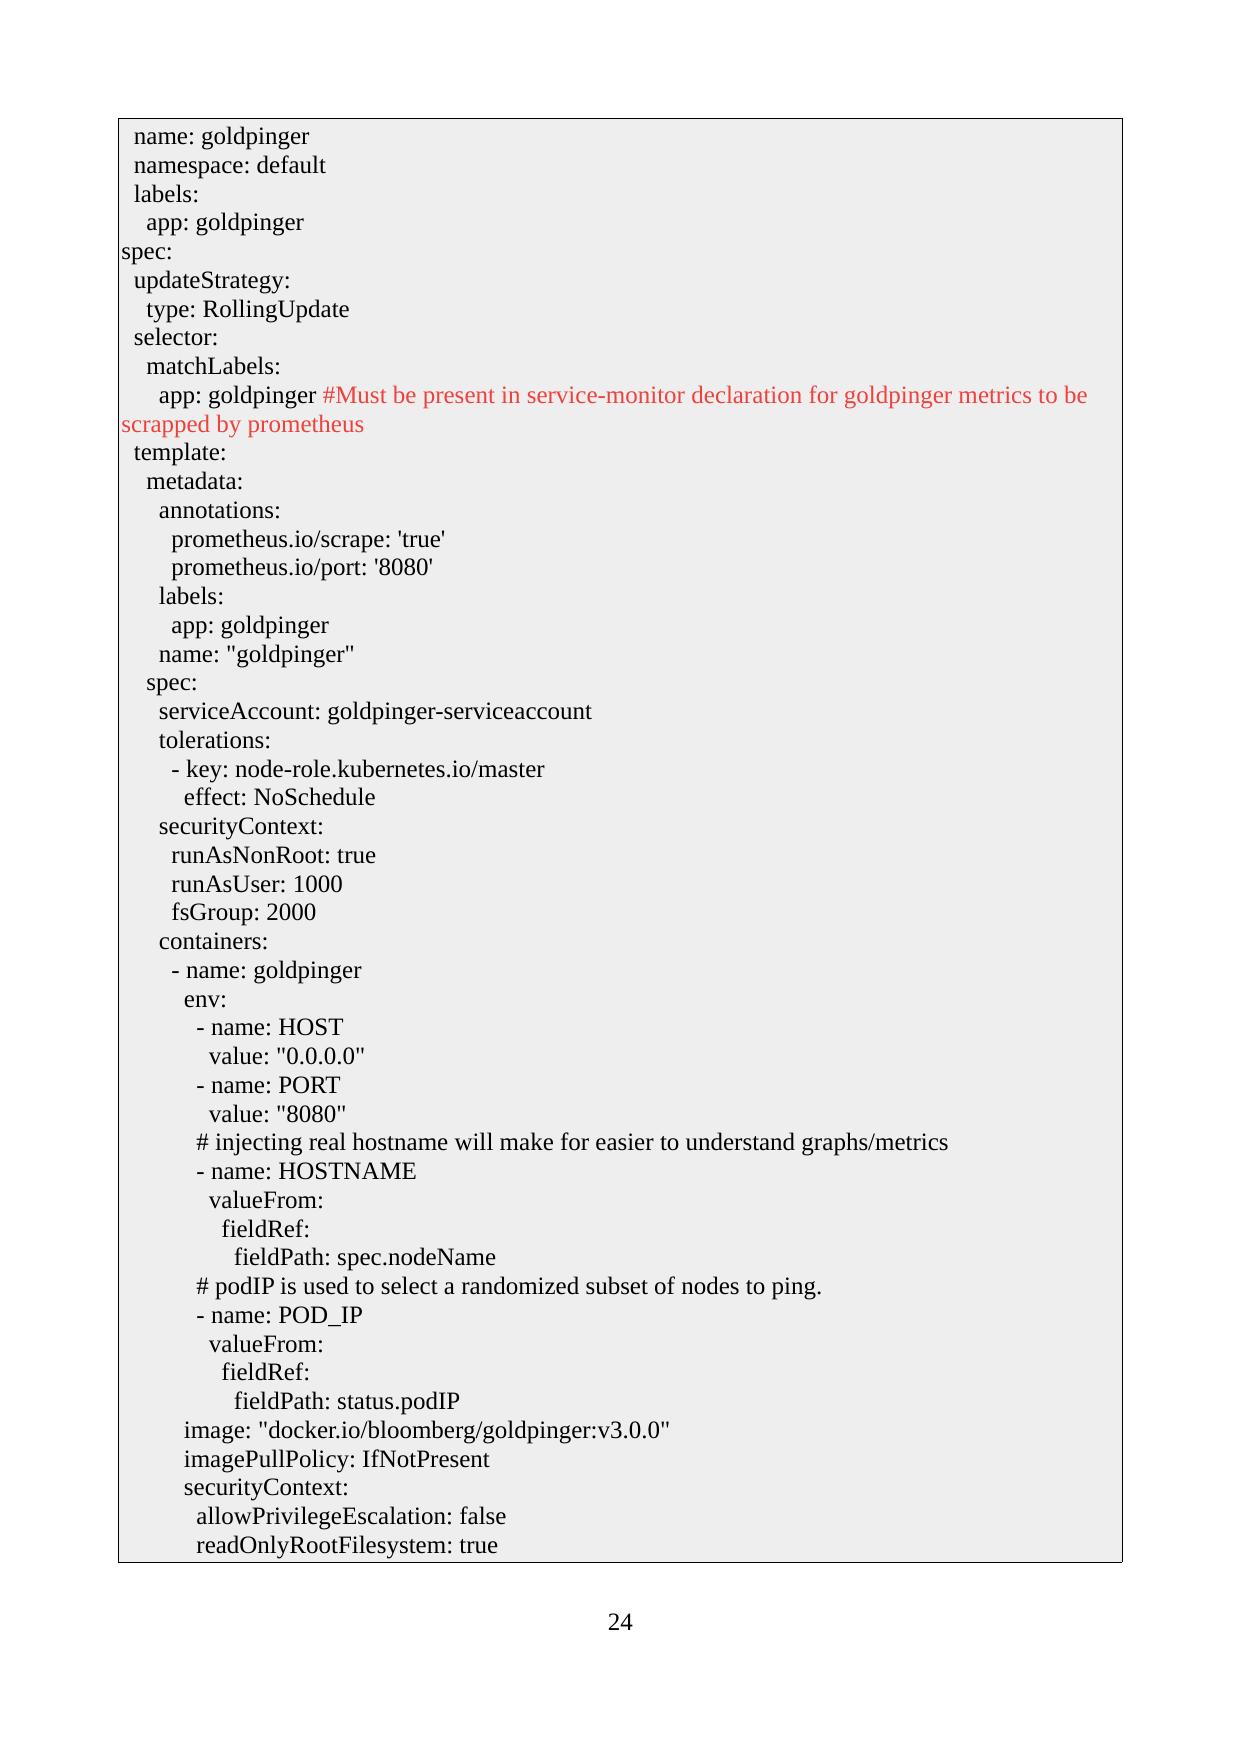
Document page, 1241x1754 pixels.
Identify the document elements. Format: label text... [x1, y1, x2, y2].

text template: [119, 434, 1122, 463]
text - name: POD_IP [119, 1297, 1122, 1326]
text tolerations: [119, 722, 1122, 751]
text app: goldpinger [119, 204, 1122, 233]
text runAsUser: 1000 [119, 866, 1122, 894]
text - name: HOSTNAME [119, 1153, 1122, 1182]
text valueFrom: [119, 1326, 1122, 1354]
text runAsNonRoot: true [119, 837, 1122, 866]
text updateStrategy: [119, 262, 1122, 291]
text # injecting real hostname will make for easier to understand graphs/metrics [119, 1124, 1122, 1153]
text app: goldpinger [119, 607, 1122, 636]
text fieldPath: status.podIP [119, 1383, 1122, 1412]
text fsGroup: 2000 [119, 894, 1122, 923]
text securityContext: [119, 1469, 1122, 1498]
text imagePullPolicy: IfNotPresent [119, 1441, 1122, 1469]
text - key: node-role.kubernetes.io/master [119, 751, 1122, 779]
text env: [119, 981, 1122, 1009]
text - name: PORT [119, 1067, 1122, 1096]
text securityContext: [119, 808, 1122, 837]
text fieldRef: [119, 1211, 1122, 1239]
text - name: goldpinger [119, 952, 1122, 981]
text effect: NoSchedule [119, 779, 1122, 808]
text value: "0.0.0.0" [119, 1038, 1122, 1067]
text fieldRef: [119, 1354, 1122, 1383]
text metadata: [119, 463, 1122, 492]
text prometheus.io/scrape: 'true' [119, 521, 1122, 549]
text name: "goldpinger" [119, 636, 1122, 664]
text name: goldpinger [119, 119, 1122, 147]
text allowPrivilegeEscalation: false [119, 1498, 1122, 1527]
text value: "8080" [119, 1096, 1122, 1124]
text serviceAccount: goldpinger-serviceaccount [119, 693, 1122, 722]
text selector: [119, 319, 1122, 348]
text matchLabels: [119, 348, 1122, 377]
text labels: [119, 578, 1122, 607]
text fieldPath: spec.nodeName [119, 1239, 1122, 1268]
text spec: [119, 664, 1122, 693]
text image: "docker.io/bloomberg/goldpinger:v3.0.0" [119, 1412, 1122, 1441]
text - name: HOST [119, 1009, 1122, 1038]
text namespace: default [119, 147, 1122, 176]
text # podIP is used to select a randomized subset of nodes to ping. [119, 1268, 1122, 1297]
text containers: [119, 923, 1122, 952]
text labels: [119, 176, 1122, 204]
text annotations: [119, 492, 1122, 521]
text prometheus.io/port: '8080' [119, 549, 1122, 578]
text spec: [119, 233, 1122, 262]
text app: goldpinger #Must be present in service-monitor declaration for goldpinger metrics to be scrapped by prometheus [119, 377, 1122, 434]
text type: RollingUpdate [119, 291, 1122, 319]
text valueFrom: [119, 1182, 1122, 1211]
text readOnlyRootFilesystem: true [119, 1527, 1122, 1562]
